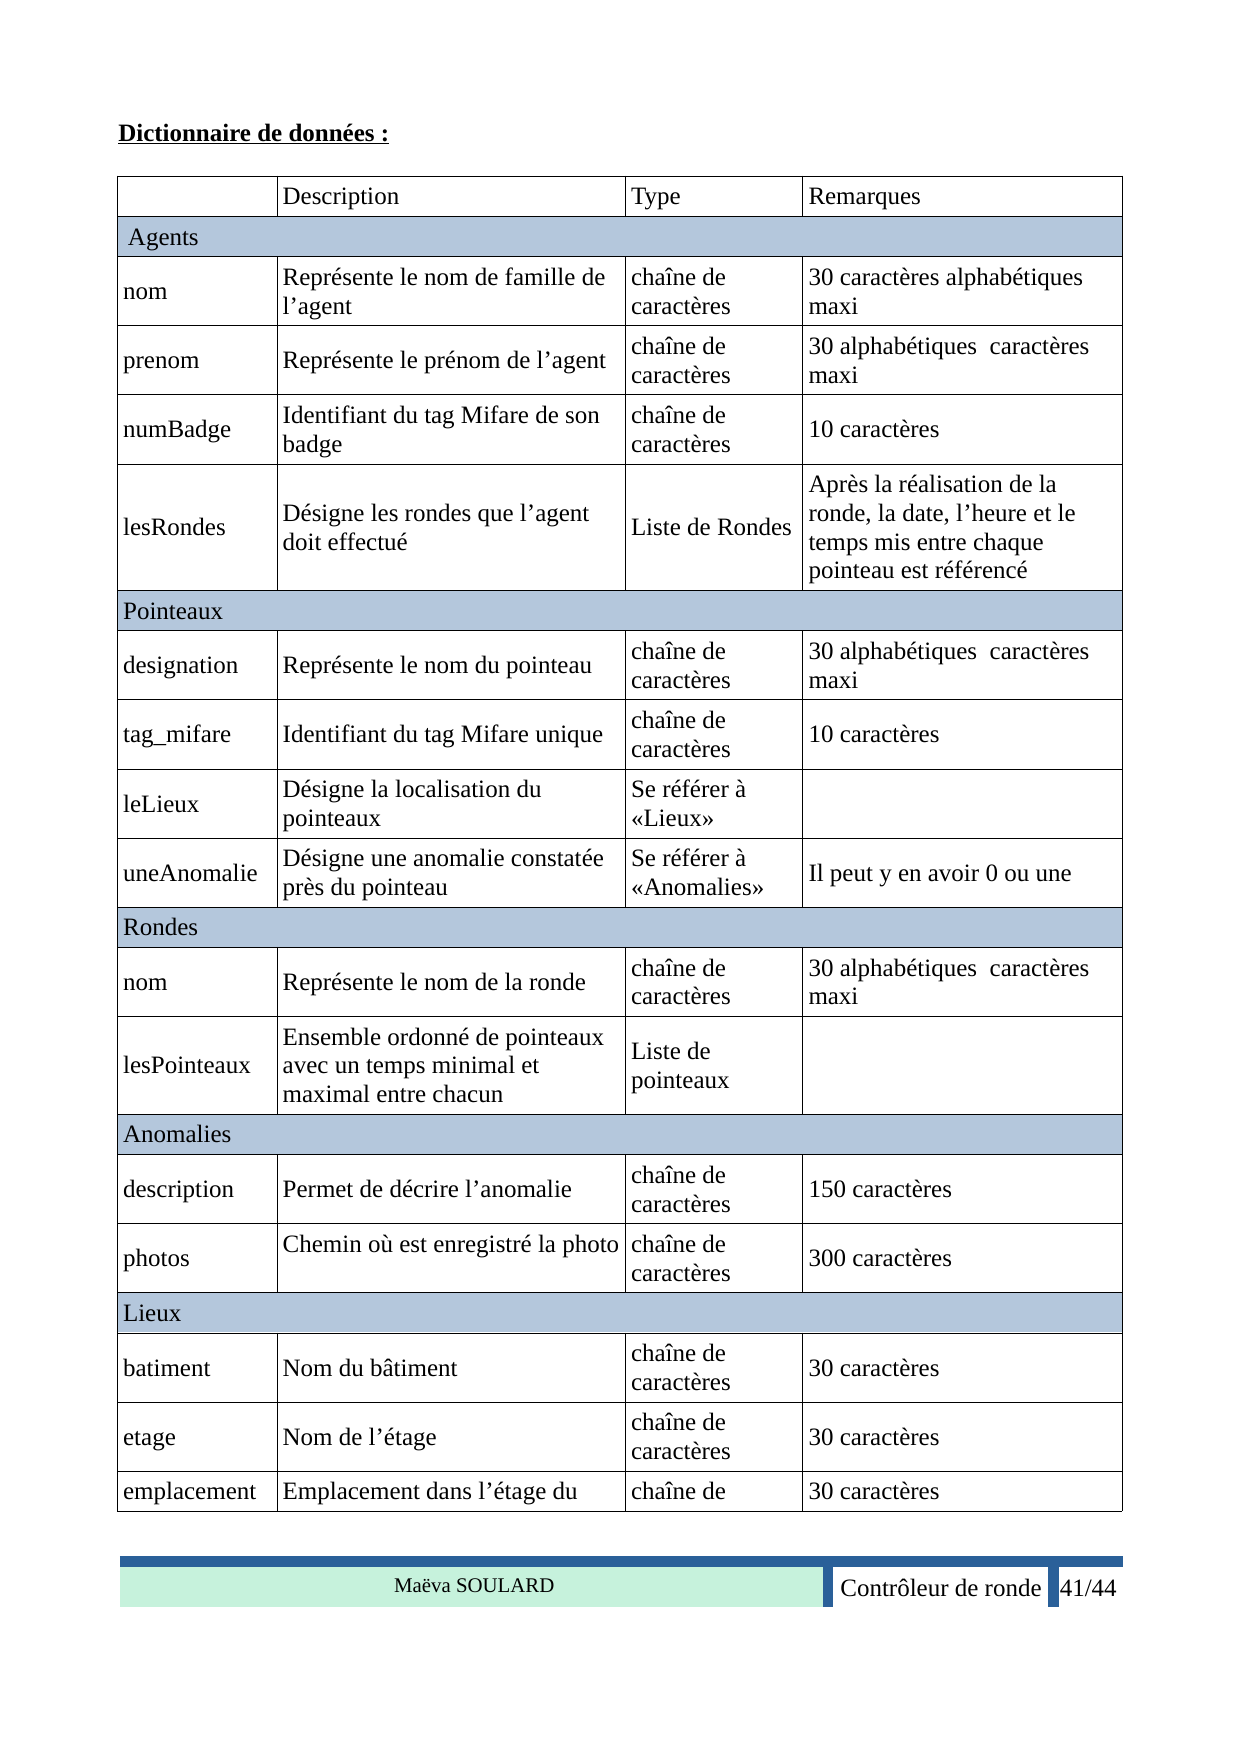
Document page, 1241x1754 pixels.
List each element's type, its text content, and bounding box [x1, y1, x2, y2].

table_cell Il peut y en avoir 0 ou une [803, 839, 1122, 907]
table_cell chaîne de caractères [626, 700, 802, 768]
table_cell Anomalies [118, 1115, 1122, 1154]
table_cell Représente le nom du pointeau [278, 631, 625, 699]
table_cell 10 caractères [803, 700, 1122, 768]
table_cell [803, 1017, 1122, 1114]
table_cell Lieux [118, 1293, 1122, 1332]
table_cell chaîne de caractères [626, 1403, 802, 1471]
table_cell batiment [118, 1334, 277, 1402]
table_cell Désigne une anomalie constatée près du pointeau [278, 839, 625, 907]
table_cell Représente le nom de la ronde [278, 948, 625, 1016]
table_cell lesRondes [118, 465, 277, 590]
table_cell Agents [118, 217, 1122, 256]
table_cell chaîne de caractères [626, 1155, 802, 1223]
text Dictionnaire de données : [118, 118, 1122, 147]
table_cell lesPointeaux [118, 1017, 277, 1114]
table_cell Après la réalisation de la ronde, la date, l’heure et le temps mis entre chaque pointeau est référencé [803, 465, 1122, 590]
table_cell Identifiant du tag Mifare unique [278, 700, 625, 768]
table_cell Ensemble ordonné de pointeaux avec un temps minimal et maximal entre chacun [278, 1017, 625, 1114]
table_cell 10 caractères [803, 395, 1122, 463]
table_cell description [118, 1155, 277, 1223]
table_cell chaîne de caractères [626, 631, 802, 699]
table_cell chaîne de caractères [626, 326, 802, 394]
table_header Remarques [803, 177, 1122, 216]
table_cell nom [118, 948, 277, 1016]
table_cell etage [118, 1403, 277, 1471]
table_cell 300 caractères [803, 1224, 1122, 1292]
table_header [118, 177, 277, 216]
table_cell nom [118, 257, 277, 325]
table_cell emplacement [118, 1472, 277, 1511]
table_cell 150 caractères [803, 1155, 1122, 1223]
table_cell 30 alphabétiques caractères maxi [803, 631, 1122, 699]
table_cell Pointeaux [118, 591, 1122, 630]
table_cell Représente le prénom de l’agent [278, 326, 625, 394]
table_cell Rondes [118, 908, 1122, 947]
table_cell leLieux [118, 770, 277, 837]
table_cell designation [118, 631, 277, 699]
table_header Type [626, 177, 802, 216]
table_cell 30 alphabétiques caractères maxi [803, 326, 1122, 394]
table_cell photos [118, 1224, 277, 1292]
table_cell 30 caractères [803, 1334, 1122, 1402]
table_cell Liste de Rondes [626, 465, 802, 590]
table_cell Nom du bâtiment [278, 1334, 625, 1402]
table_cell Chemin où est enregistré la photo [278, 1224, 625, 1292]
table_cell Se référer à «Lieux» [626, 770, 802, 837]
table_cell chaîne de caractères [626, 1224, 802, 1292]
table_cell Se référer à «Anomalies» [626, 839, 802, 907]
table_cell Représente le nom de famille de l’agent [278, 257, 625, 325]
table_cell Nom de l’étage [278, 1403, 625, 1471]
table_cell Désigne la localisation du pointeaux [278, 770, 625, 837]
table_cell Permet de décrire l’anomalie [278, 1155, 625, 1223]
table_cell [803, 770, 1122, 837]
table_cell numBadge [118, 395, 277, 463]
table_cell chaîne de caractères [626, 257, 802, 325]
table_cell 30 alphabétiques caractères maxi [803, 948, 1122, 1016]
table_cell chaîne de [626, 1472, 802, 1511]
table_cell uneAnomalie [118, 839, 277, 907]
table_cell Liste de pointeaux [626, 1017, 802, 1114]
table_cell chaîne de caractères [626, 948, 802, 1016]
table_header Description [278, 177, 625, 216]
table_cell Identifiant du tag Mifare de son badge [278, 395, 625, 463]
table_cell 30 caractères alphabétiques maxi [803, 257, 1122, 325]
table_cell 30 caractères [803, 1472, 1122, 1511]
table_cell chaîne de caractères [626, 395, 802, 463]
table_cell 30 caractères [803, 1403, 1122, 1471]
table_cell Emplacement dans l’étage du [278, 1472, 625, 1511]
table_cell Désigne les rondes que l’agent doit effectué [278, 465, 625, 590]
table_cell chaîne de caractères [626, 1334, 802, 1402]
table_cell prenom [118, 326, 277, 394]
table_cell tag_mifare [118, 700, 277, 768]
